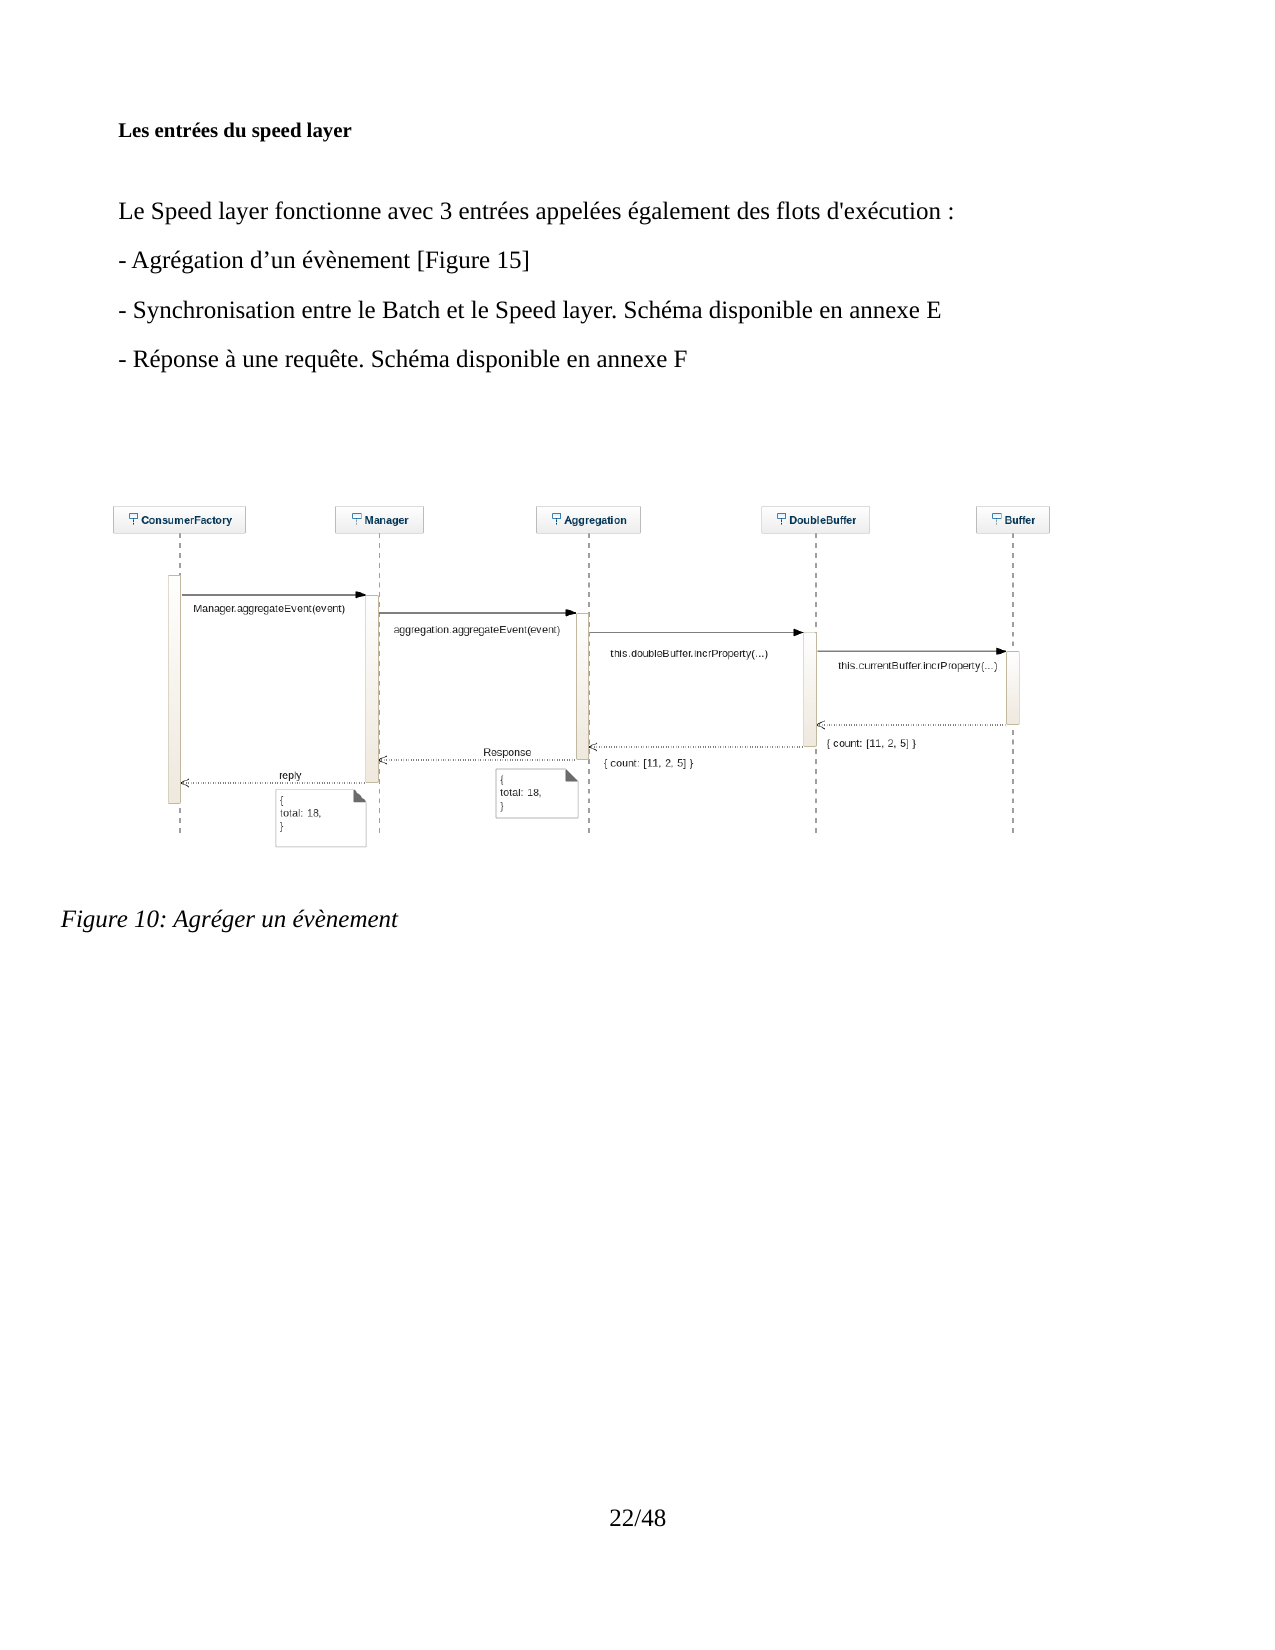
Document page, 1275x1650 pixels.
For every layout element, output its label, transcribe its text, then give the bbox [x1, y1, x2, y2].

text Figure 10: Agréger un évènement [61, 904, 1214, 933]
text Le Speed layer fonctionne avec 3 entrées appelées également des flots d'exécution : [118, 196, 1157, 225]
text - Réponse à une requête. Schéma disponible en annexe F [118, 344, 1157, 373]
text - Synchronisation entre le Batch et le Speed layer. Schéma disponible en annexe E [118, 295, 1157, 324]
picture [60, 493, 1100, 879]
text - Agrégation d’un évènement [Figure 15] [118, 246, 1157, 274]
subtitle Les entrées du speed layer [118, 118, 1157, 142]
